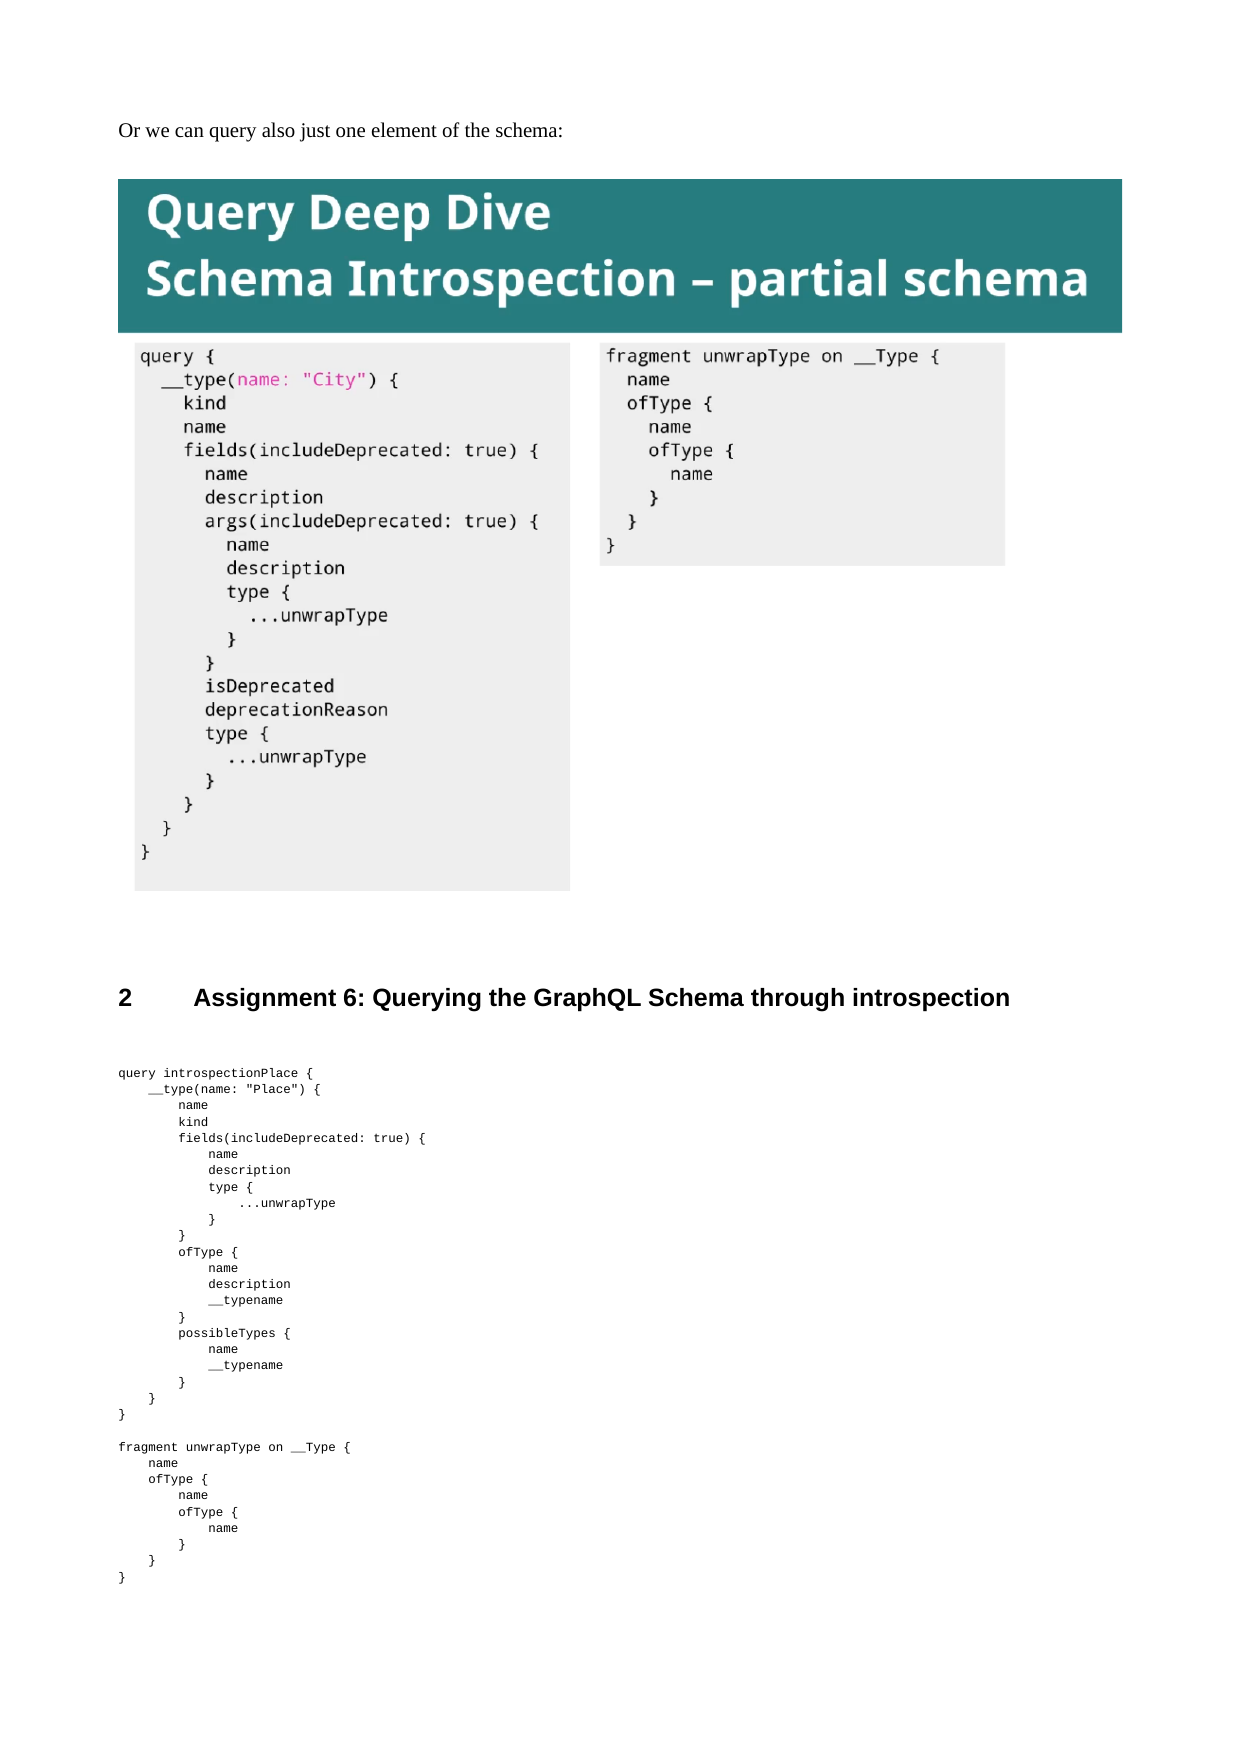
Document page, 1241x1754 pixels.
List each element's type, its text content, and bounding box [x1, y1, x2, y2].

text ofType { [118, 1473, 1122, 1487]
text fields(includeDeprecated: true) { [118, 1132, 1122, 1146]
text } [118, 1571, 1122, 1585]
picture [118, 179, 1123, 891]
text query introspectionPlace { [118, 1067, 1122, 1081]
text } [118, 1311, 1122, 1325]
text } [118, 1538, 1122, 1552]
text description [118, 1164, 1122, 1178]
text kind [118, 1116, 1122, 1130]
text name [118, 1148, 1122, 1162]
text possibleTypes { [118, 1327, 1122, 1341]
text __type(name: "Place") { [118, 1083, 1122, 1097]
text name [118, 1343, 1122, 1357]
text } [118, 1376, 1122, 1390]
text name [118, 1489, 1122, 1503]
text } [118, 1213, 1122, 1227]
text __typename [118, 1294, 1122, 1308]
subtitle Assignment 6: Querying the GraphQL Schema through introspection [118, 983, 1122, 1012]
text type { [118, 1181, 1122, 1195]
text ofType { [118, 1246, 1122, 1260]
text Or we can query also just one element of the schema: [118, 118, 1122, 142]
text description [118, 1278, 1122, 1292]
text name [118, 1522, 1122, 1536]
text } [118, 1392, 1122, 1406]
text name [118, 1262, 1122, 1276]
text } [118, 1554, 1122, 1568]
text name [118, 1099, 1122, 1113]
text } [118, 1229, 1122, 1243]
text } [118, 1408, 1122, 1422]
text fragment unwrapType on __Type { [118, 1441, 1122, 1455]
text ofType { [118, 1506, 1122, 1520]
text __typename [118, 1359, 1122, 1373]
text name [118, 1457, 1122, 1471]
text ...unwrapType [118, 1197, 1122, 1211]
